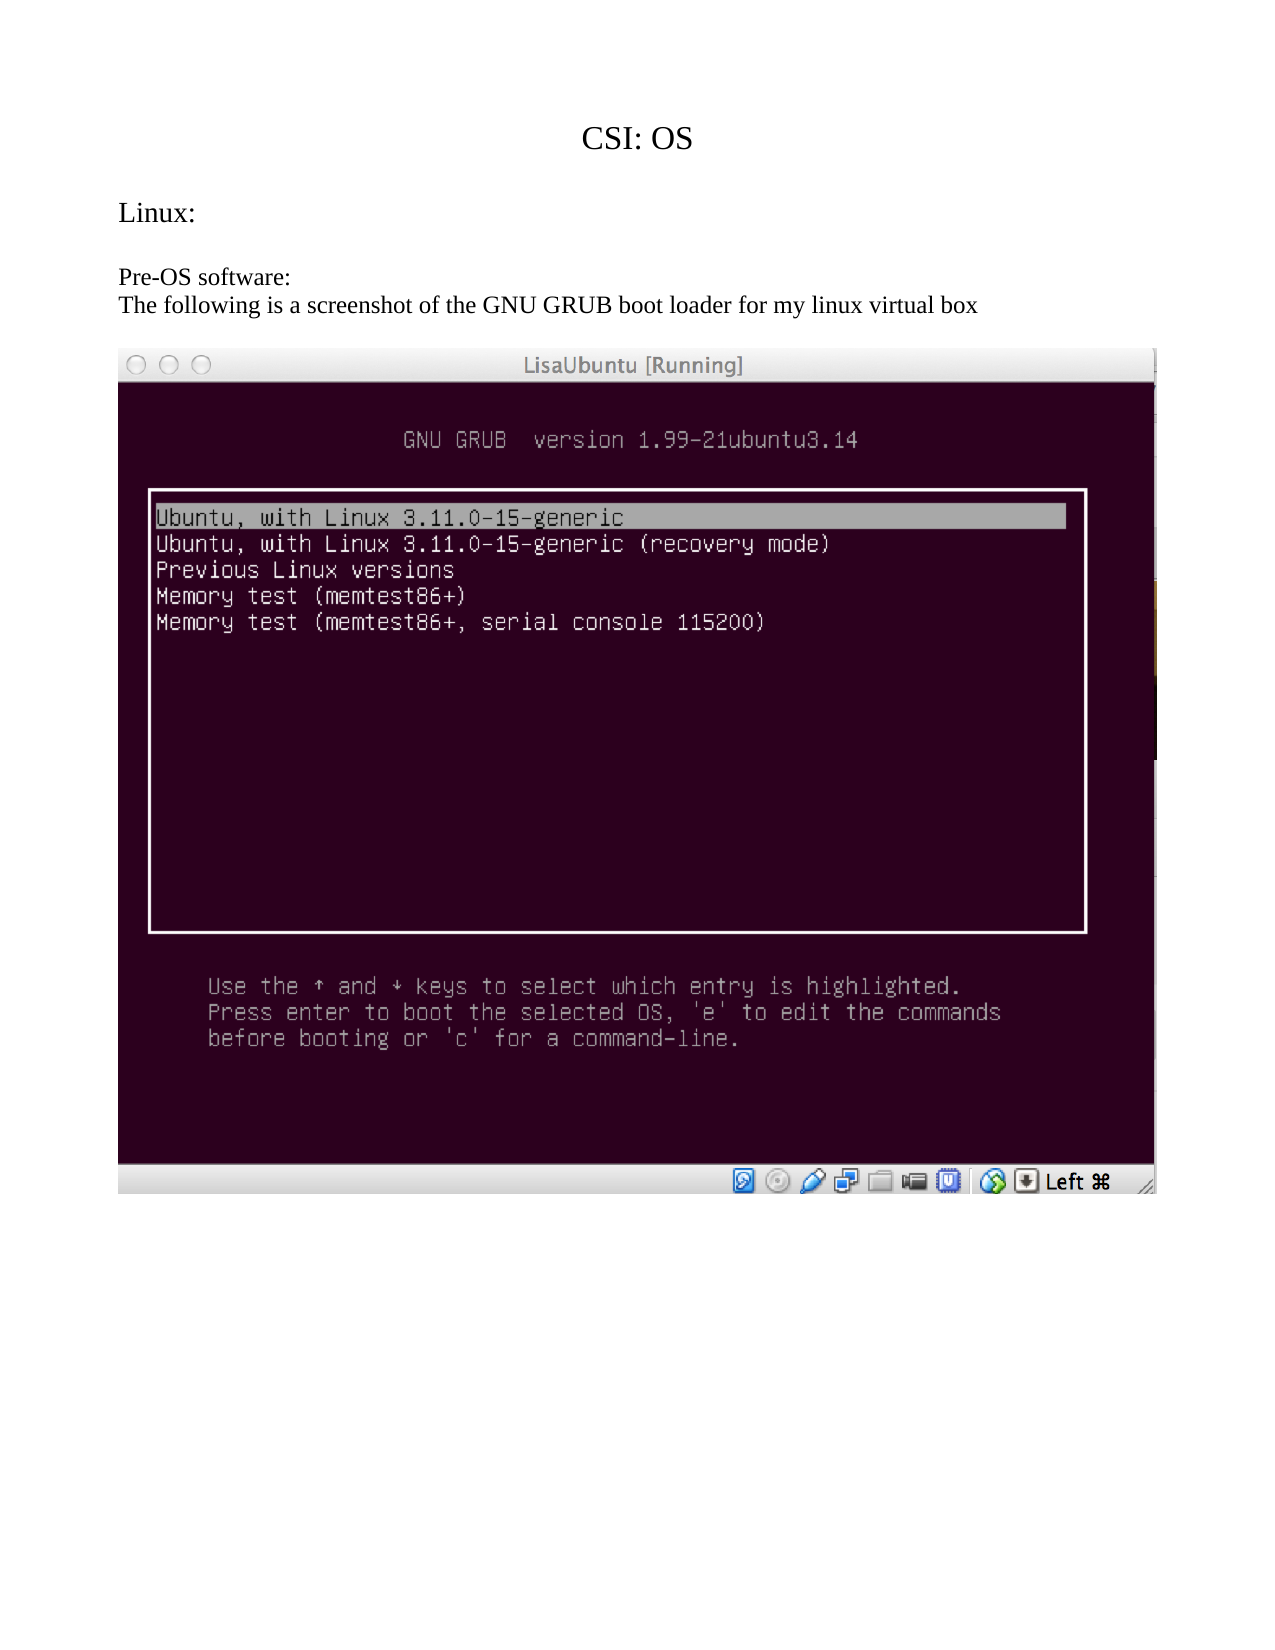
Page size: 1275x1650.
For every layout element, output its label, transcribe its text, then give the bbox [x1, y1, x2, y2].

text Linux: [118, 195, 1157, 228]
text Pre-OS software: [118, 262, 1157, 291]
text CSI: OS [118, 118, 1157, 156]
text The following is a screenshot of the GNU GRUB boot loader for my linux virtual box [118, 291, 1157, 319]
picture [118, 348, 1157, 1194]
